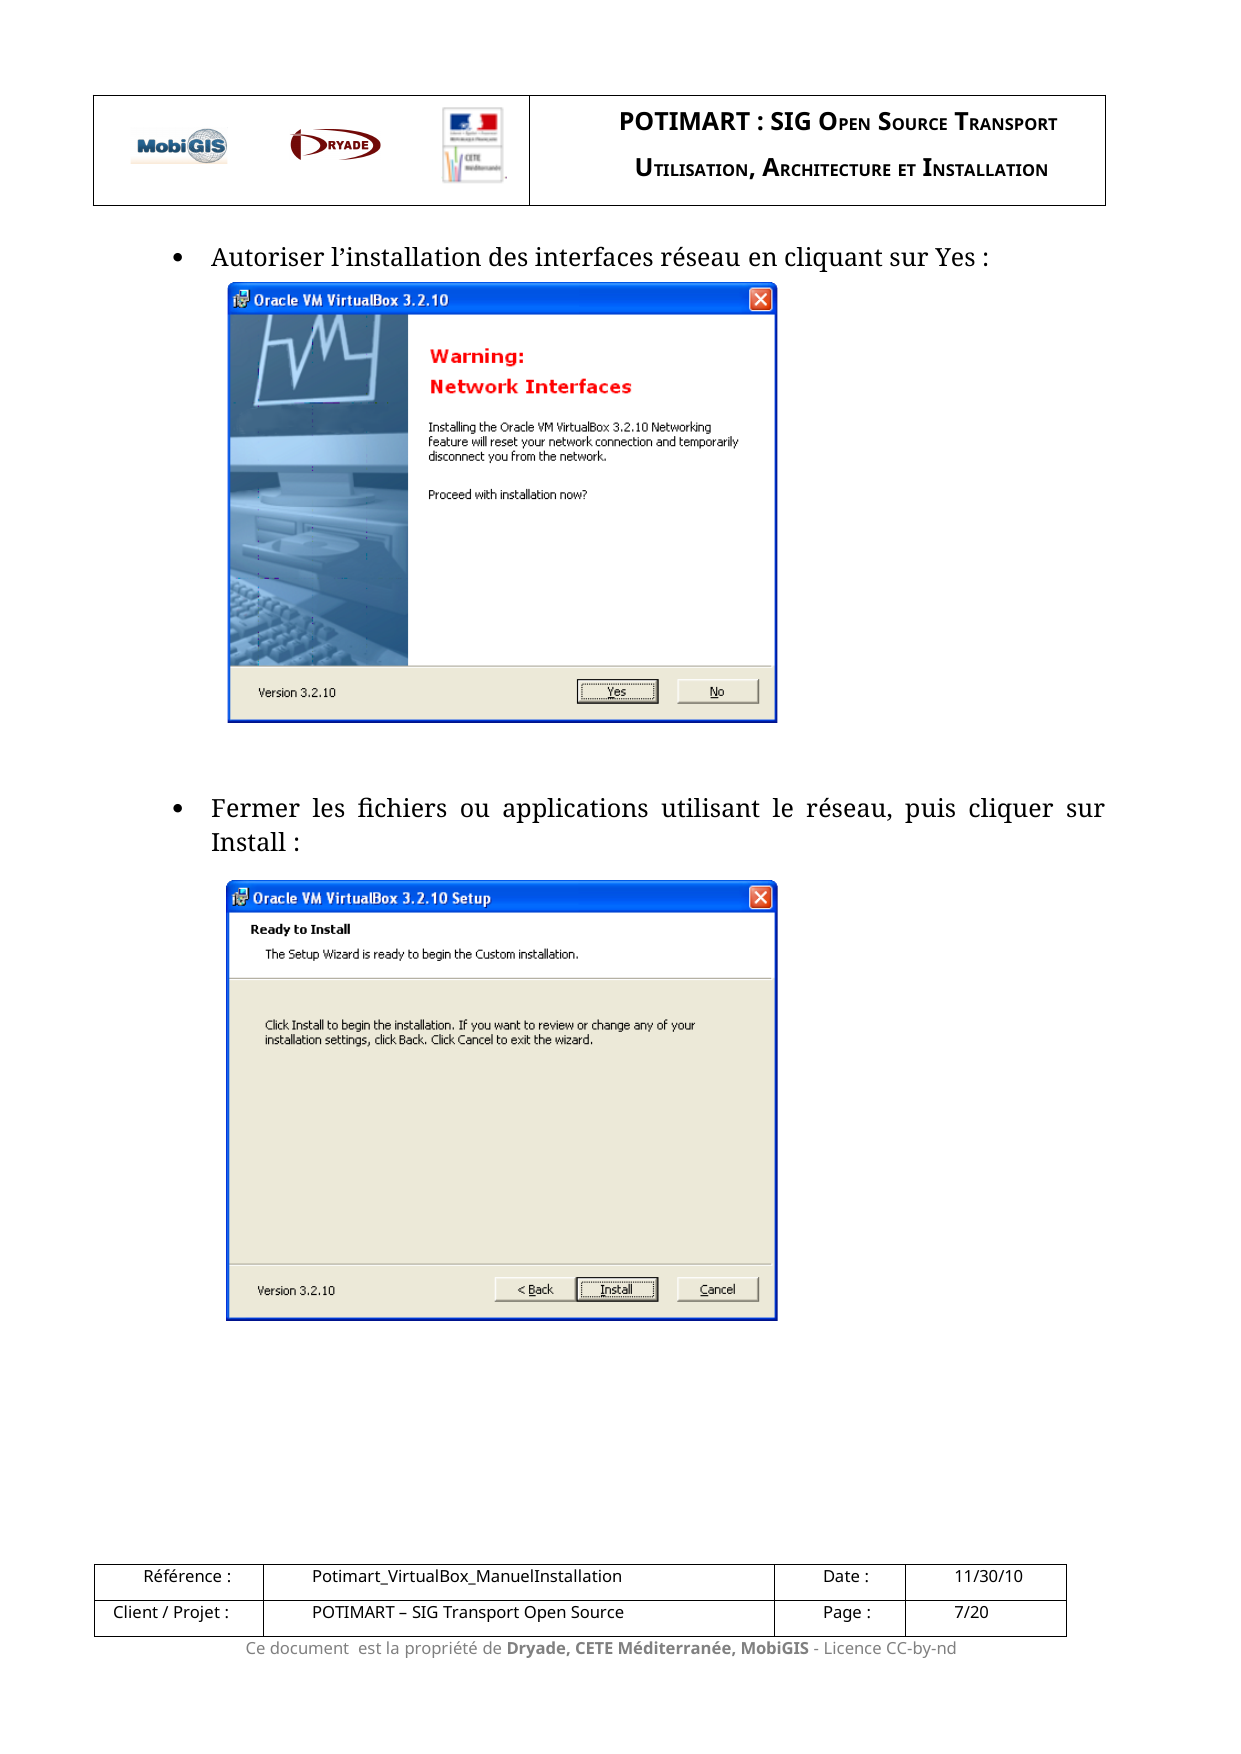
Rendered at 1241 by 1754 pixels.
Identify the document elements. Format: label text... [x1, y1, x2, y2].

picture [226, 880, 778, 1321]
list Fermer les fichiers ou applications utilisant le réseau, puis cliquer sur Install : [173, 791, 1107, 858]
picture [441, 106, 507, 185]
picture [130, 127, 228, 164]
picture [289, 129, 381, 160]
list Autoriser l’installation des interfaces réseau en cliquant sur Yes : [173, 239, 1107, 732]
picture [227, 282, 778, 723]
